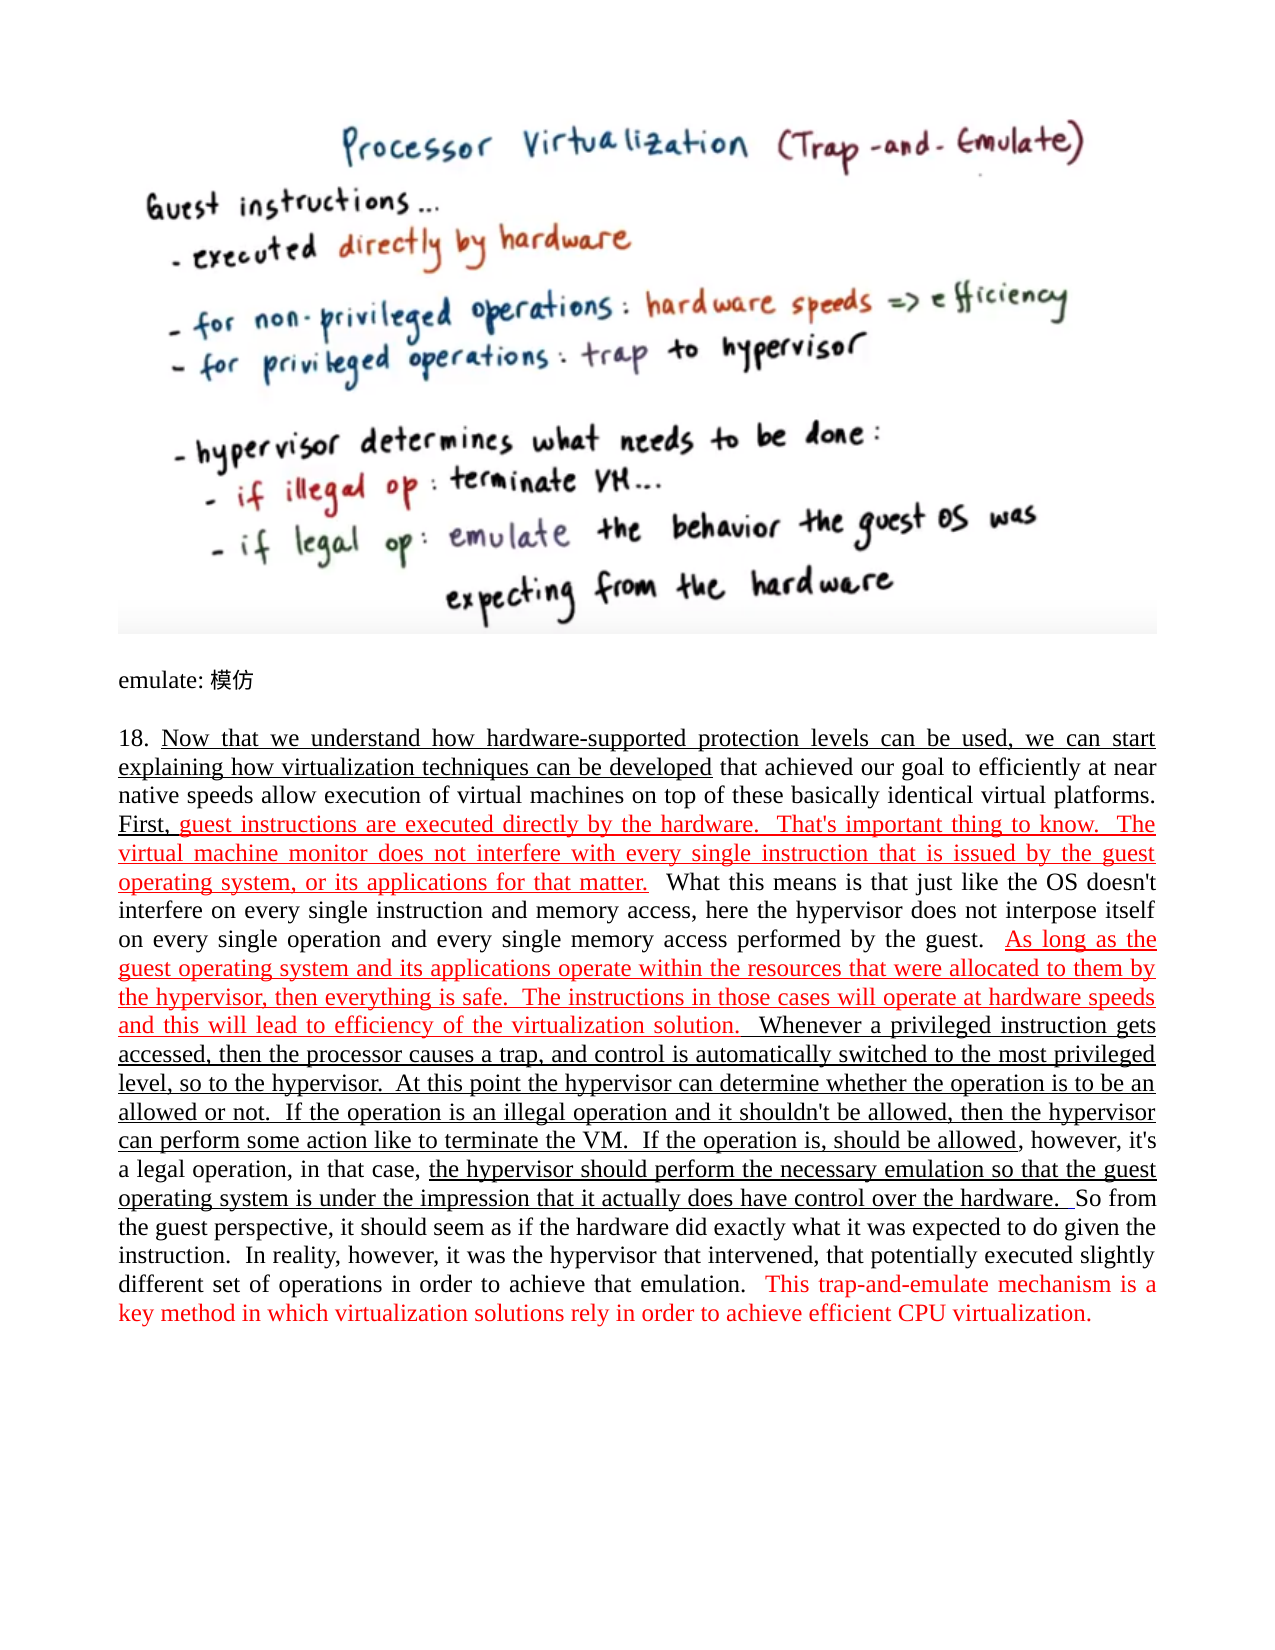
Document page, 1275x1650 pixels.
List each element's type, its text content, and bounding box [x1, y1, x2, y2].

text 18. Now that we understand how hardware-supported protection levels can be used, we can start explaining how virtualization techniques can be developed that achieved our goal to efficiently at near native speeds allow execution of virtual machines on top of these basically identical virtual platforms. First, guest instructions are executed directly by the hardware. That's important thing to know. The virtual machine monitor does not interfere with every single instruction that is issued by the guest operating system, or its applications for that matter. What this means is that just like the OS doesn't interfere on every single instruction and memory access, here the hypervisor does not interpose itself on every single operation and every single memory access performed by the guest. As long as the guest operating system and its applications operate within the resources that were allocated to them by the hypervisor, then everything is safe. The instructions in those cases will operate at hardware speeds and this will lead to efficiency of the virtualization solution. Whenever a privileged instruction gets accessed, then the processor causes a trap, and control is automatically switched to the most privileged level, so to the hypervisor. At this point the hypervisor can determine whether the operation is to be an allowed or not. If the operation is an illegal operation and it shouldn't be allowed, then the hypervisor can perform some action like to terminate the VM. If the operation is, should be allowed, however, it's a legal operation, in that case, the hypervisor should perform the necessary emulation so that the guest operating system is under the impression that it actually does have control over the hardware. So from the guest perspective, it should seem as if the hardware did exactly what it was expected to do given the instruction. In reality, however, it was the hypervisor that intervened, that potentially executed slightly different set of operations in order to achieve that emulation. This trap-and-emulate mechanism is a key method in which virtualization solutions rely in order to achieve efficient CPU virtualization. [118, 723, 1157, 1327]
text emulate: 模仿 [118, 663, 1157, 694]
picture [118, 118, 1157, 634]
